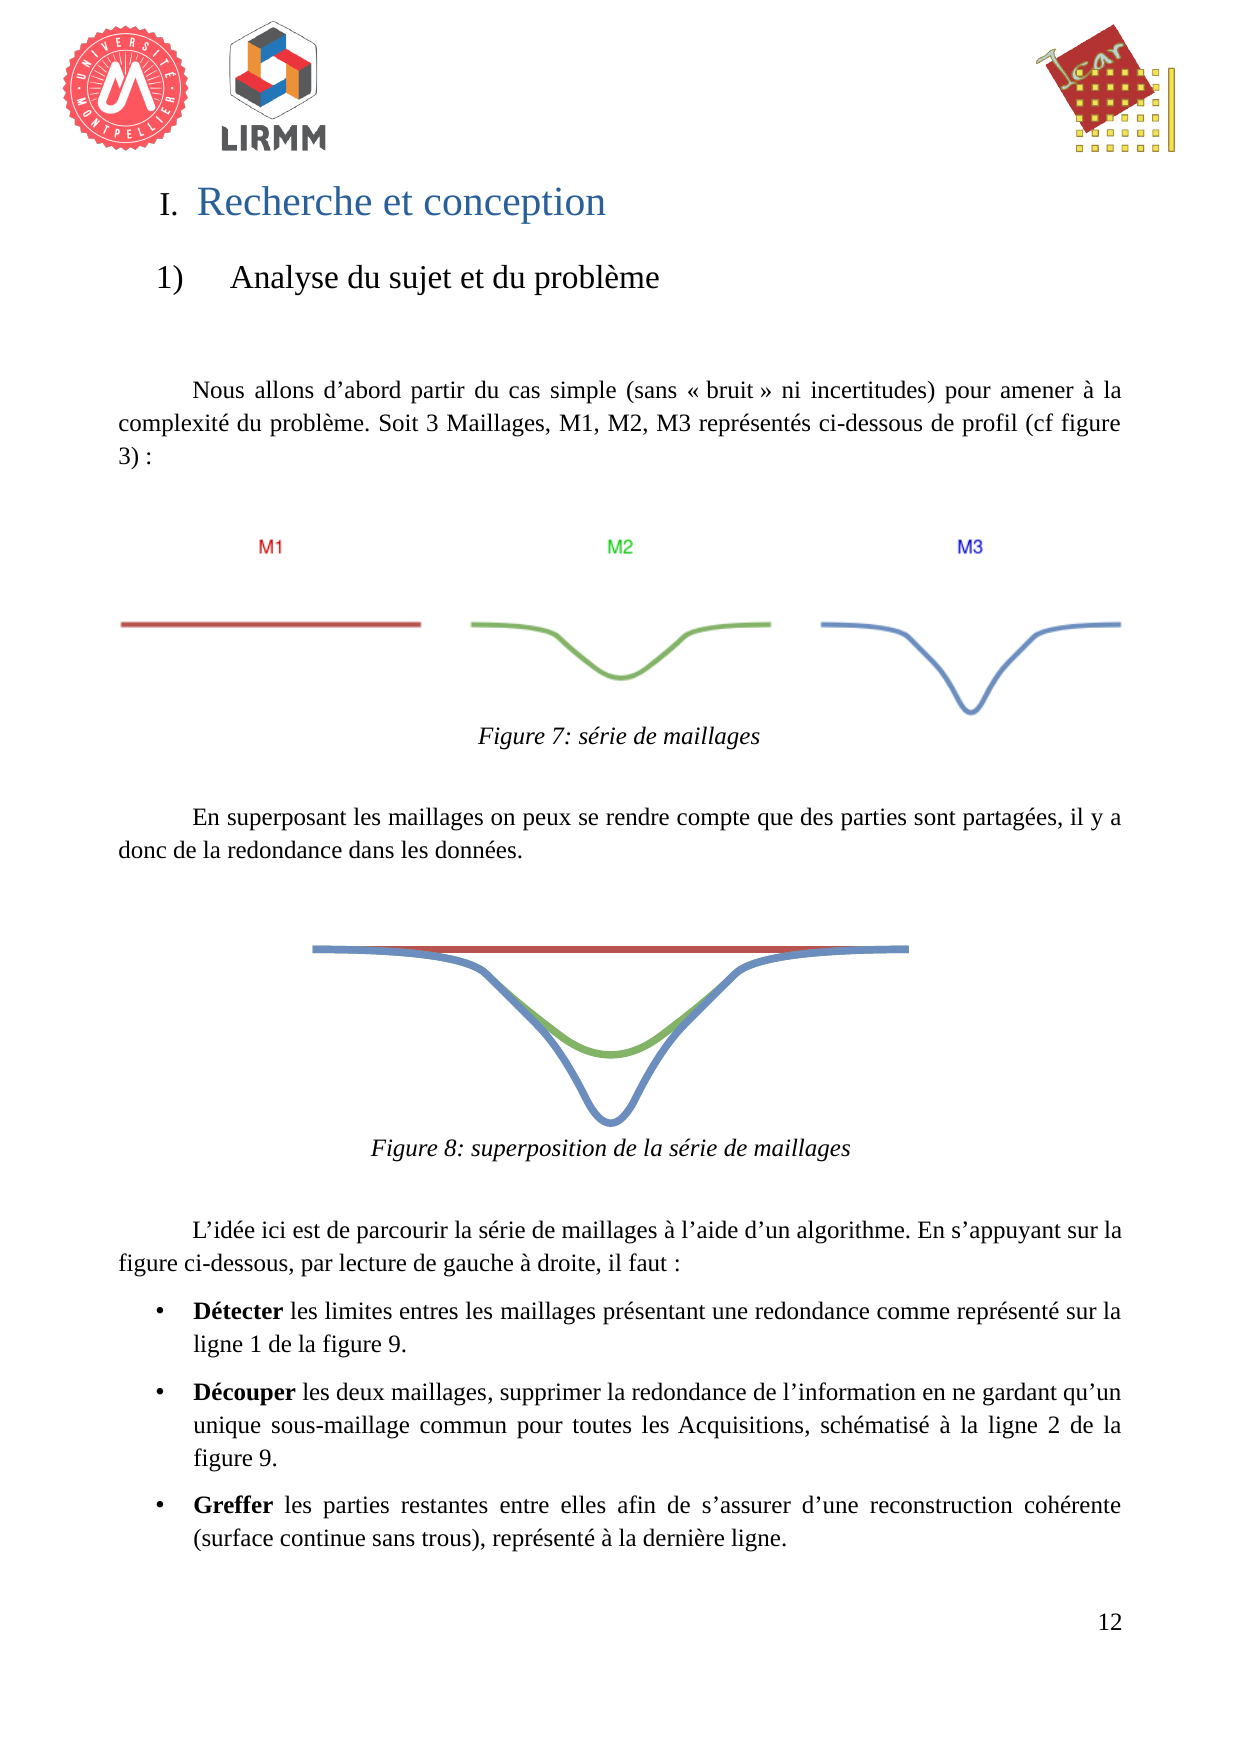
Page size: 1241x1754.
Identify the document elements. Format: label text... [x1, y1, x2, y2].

picture [1025, 6, 1177, 154]
subtitle Analyse du sujet et du problème [156, 258, 1122, 296]
text L’idée ici est de parcourir la série de maillages à l’aide d’un algorithme. En s’appuyant sur la figure ci-dessous, par lecture de gauche à droite, il faut : [118, 1216, 1122, 1277]
text En superposant les maillages on peux se rendre compte que des parties sont partagées, il y a donc de la redondance dans les données. [118, 802, 1122, 863]
text Figure 7: série de maillages [118, 716, 1122, 750]
text Figure 8: superposition de la série de maillages [308, 944, 916, 1162]
picture [118, 537, 1123, 716]
list Greffer les parties restantes entre elles afin de s’assurer d’une reconstruction cohérente (surface continue sans trous), représenté à la dernière ligne. [156, 1490, 1122, 1552]
picture [57, 13, 201, 156]
picture [203, 16, 343, 155]
text [118, 524, 1122, 537]
list Détecter les limites entres les maillages présentant une redondance comme représenté sur la ligne 1 de la figure 9. [156, 1296, 1122, 1358]
list Découper les deux maillages, supprimer la redondance de l’information en ne gardant qu’un unique sous-maillage commun pour toutes les Acquisitions, schématisé à la ligne 2 de la figure 9. [156, 1377, 1122, 1472]
text Nous allons d’abord partir du cas simple (sans « bruit » ni incertitudes) pour amener à la complexité du problème. Soit 3 Maillages, M1, M2, M3 représentés ci-dessous de profil (cf figure 3) : [118, 375, 1122, 469]
subtitle Recherche et conception [178, 176, 1122, 224]
